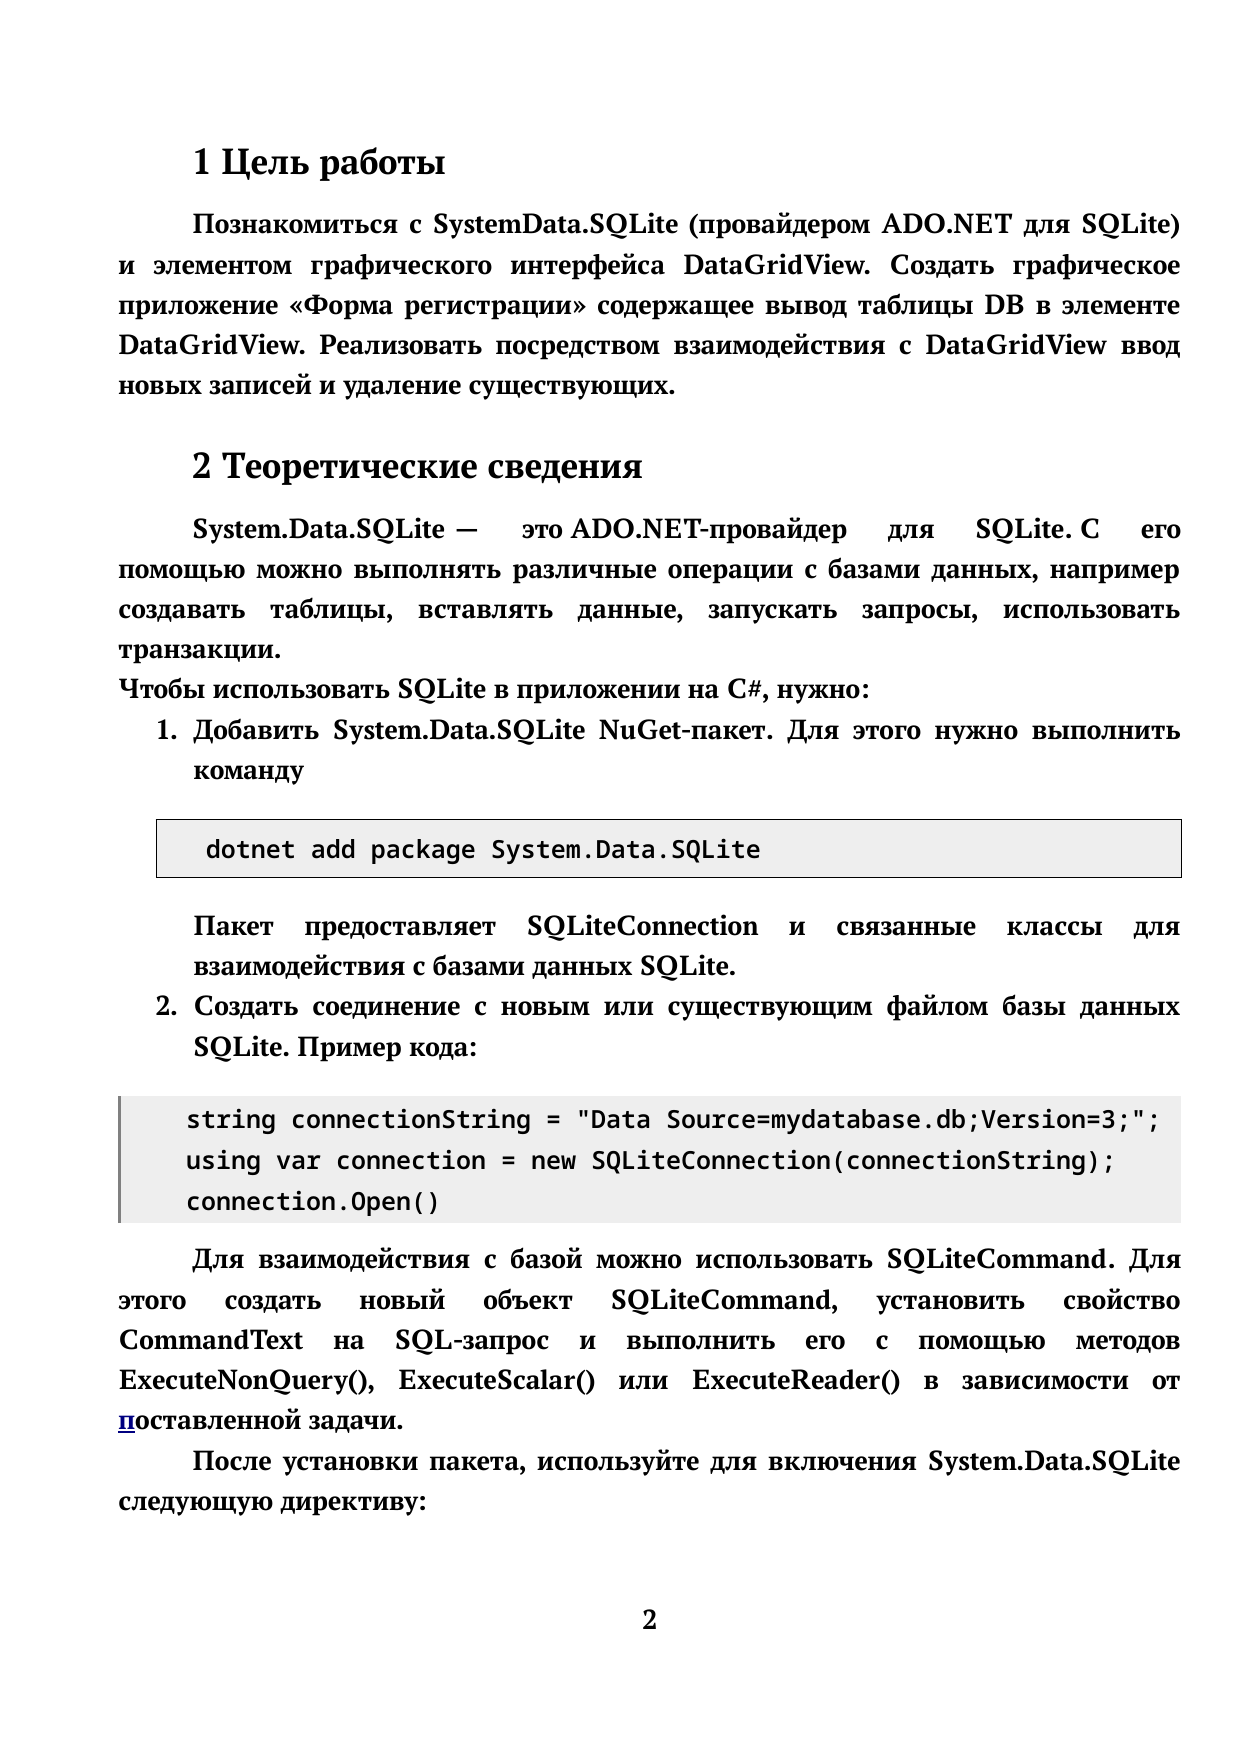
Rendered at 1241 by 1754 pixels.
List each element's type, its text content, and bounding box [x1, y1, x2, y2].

text Чтобы использовать SQLite в приложении на C#, нужно: [118, 672, 1181, 705]
list Добавить System.Data.SQLite NuGet-пакет. Для этого нужно выполнить команду [156, 712, 1181, 786]
text После установки пакета, используйте для включения System.Data.SQLite следующую директиву: [118, 1443, 1181, 1516]
subtitle 1 Цель работы [192, 139, 1181, 183]
text System.Data.SQLite — это ADO.NET-провайдер для SQLite. С его помощью можно выполнять различные операции с базами данных, например создавать таблицы, вставлять данные, запускать запросы, использовать транзакции. [118, 511, 1181, 665]
list Пакет предоставляет SQLiteConnection и связанные классы для взаимодействия с базами данных SQLite. [156, 908, 1181, 982]
list dotnet add package System.Data.SQLite [157, 820, 1181, 877]
list string connectionString = "Data Source=mydatabase.db;Version=3;"; using var connection = new SQLiteConnection(connectionString); connection.Open() [121, 1096, 1181, 1223]
text Для взаимодействия с базой можно использовать SQLiteCommand. Для этого создать новый объект SQLiteCommand, установить свойство CommandText на SQL-запрос и выполнить его с помощью методов ExecuteNonQuery(), ExecuteScalar() или ExecuteReader() в зависимости от поставленной задачи. [118, 1242, 1181, 1436]
subtitle 2 Теоретические сведения [192, 443, 1181, 487]
text Познакомиться с SystemData.SQLite (провайдером ADO.NET для SQLite) и элементом графического интерфейса DataGridView. Создать графическое приложение «Форма регистрации» содержащее вывод таблицы DB в элементе DataGridView. Реализовать посредством взаимодействия с DataGridView ввод новых записей и удаление существующих. [118, 207, 1181, 401]
list Создать соединение с новым или существующим файлом базы данных SQLite. Пример кода: [156, 988, 1181, 1062]
